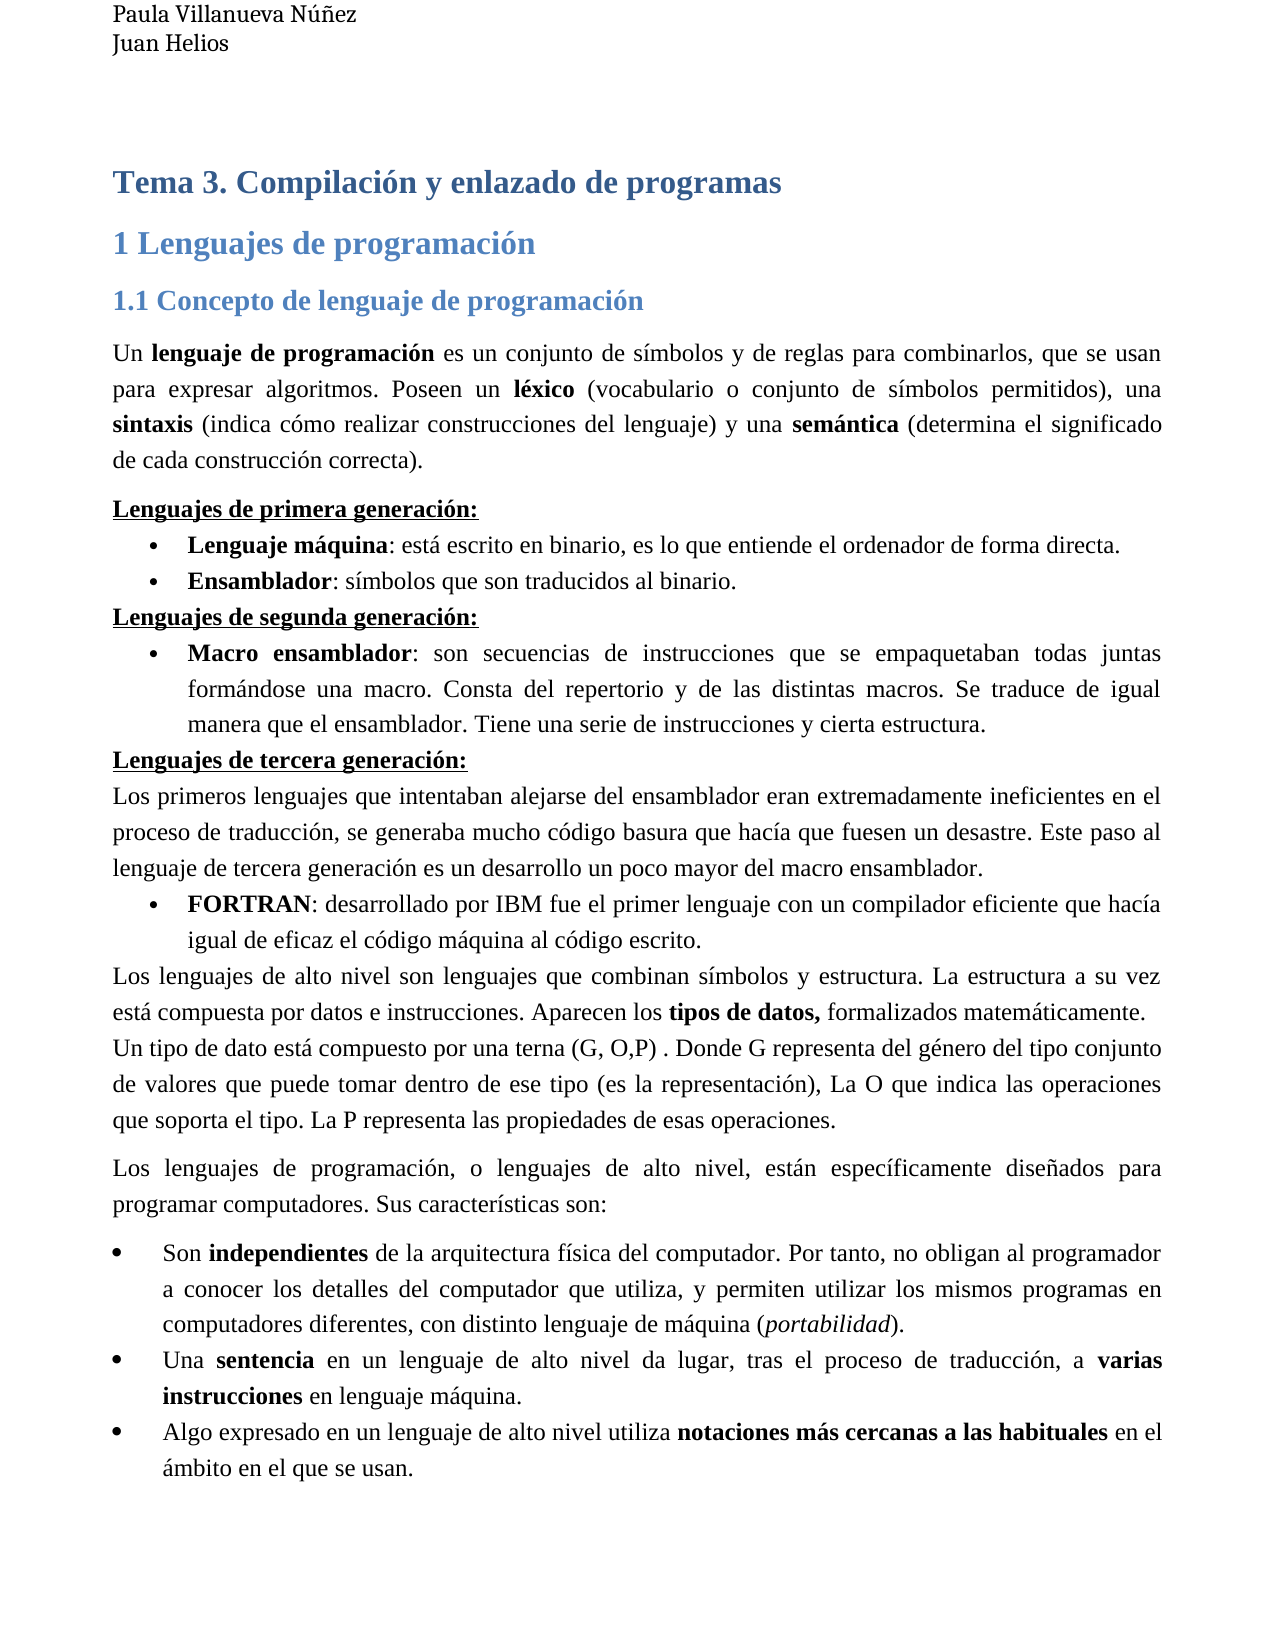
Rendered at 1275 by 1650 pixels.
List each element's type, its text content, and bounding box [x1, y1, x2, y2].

list FORTRAN: desarrollado por IBM fue el primer lenguaje con un compilador eficiente que hacía igual de eficaz el código máquina al código escrito. [150, 889, 1162, 954]
list Macro ensamblador: son secuencias de instrucciones que se empaquetaban todas juntas formándose una macro. Consta del repertorio y de las distintas macros. Se traduce de igual manera que el ensamblador. Tiene una serie de instrucciones y cierta estructura. [150, 638, 1162, 738]
text Un tipo de dato está compuesto por una terna (G, O,P) . Donde G representa del género del tipo conjunto de valores que puede tomar dentro de ese tipo (es la representación), La O que indica las operaciones que soporta el tipo. La P representa las propiedades de esas operaciones. [112, 1033, 1162, 1134]
text Los primeros lenguajes que intentaban alejarse del ensamblador eran extremadamente ineficientes en el proceso de traducción, se generaba mucho código basura que hacía que fuesen un desastre. Este paso al lenguaje de tercera generación es un desarrollo un poco mayor del macro ensamblador. [112, 781, 1162, 882]
text Los lenguajes de alto nivel son lenguajes que combinan símbolos y estructura. La estructura a su vez está compuesta por datos e instrucciones. Aparecen los tipos de datos, formalizados matemáticamente. [112, 961, 1162, 1026]
text Los lenguajes de programación, o lenguajes de alto nivel, están específicamente diseñados para programar computadores. Sus características son: [112, 1153, 1162, 1218]
text Lenguajes de primera generación: [112, 494, 1162, 523]
list Son independientes de la arquitectura física del computador. Por tanto, no obligan al programador a conocer los detalles del computador que utiliza, y permiten utilizar los mismos programas en computadores diferentes, con distinto lenguaje de máquina (portabilidad). [112, 1238, 1162, 1338]
text Lenguajes de segunda generación: [112, 602, 1162, 631]
list Una sentencia en un lenguaje de alto nivel da lugar, tras el proceso de traducción, a varias instrucciones en lenguaje máquina. [112, 1346, 1162, 1410]
subtitle 1 Lenguajes de programación [112, 223, 1162, 261]
text Un lenguaje de programación es un conjunto de símbolos y de reglas para combinarlos, que se usan para expresar algoritmos. Poseen un léxico (vocabulario o conjunto de símbolos permitidos), una sintaxis (indica cómo realizar construcciones del lenguaje) y una semántica (determina el significado de cada construcción correcta). [112, 338, 1162, 474]
list Lenguaje máquina: está escrito en binario, es lo que entiende el ordenador de forma directa. [150, 530, 1162, 559]
list Ensamblador: símbolos que son traducidos al binario. [150, 566, 1162, 594]
subtitle Tema 3. Compilación y enlazado de programas [112, 162, 1162, 201]
text Lenguajes de tercera generación: [112, 746, 1162, 774]
list Algo expresado en un lenguaje de alto nivel utiliza notaciones más cercanas a las habituales en el ámbito en el que se usan. [112, 1417, 1162, 1482]
subtitle 1.1 Concepto de lenguaje de programación [112, 283, 1162, 317]
